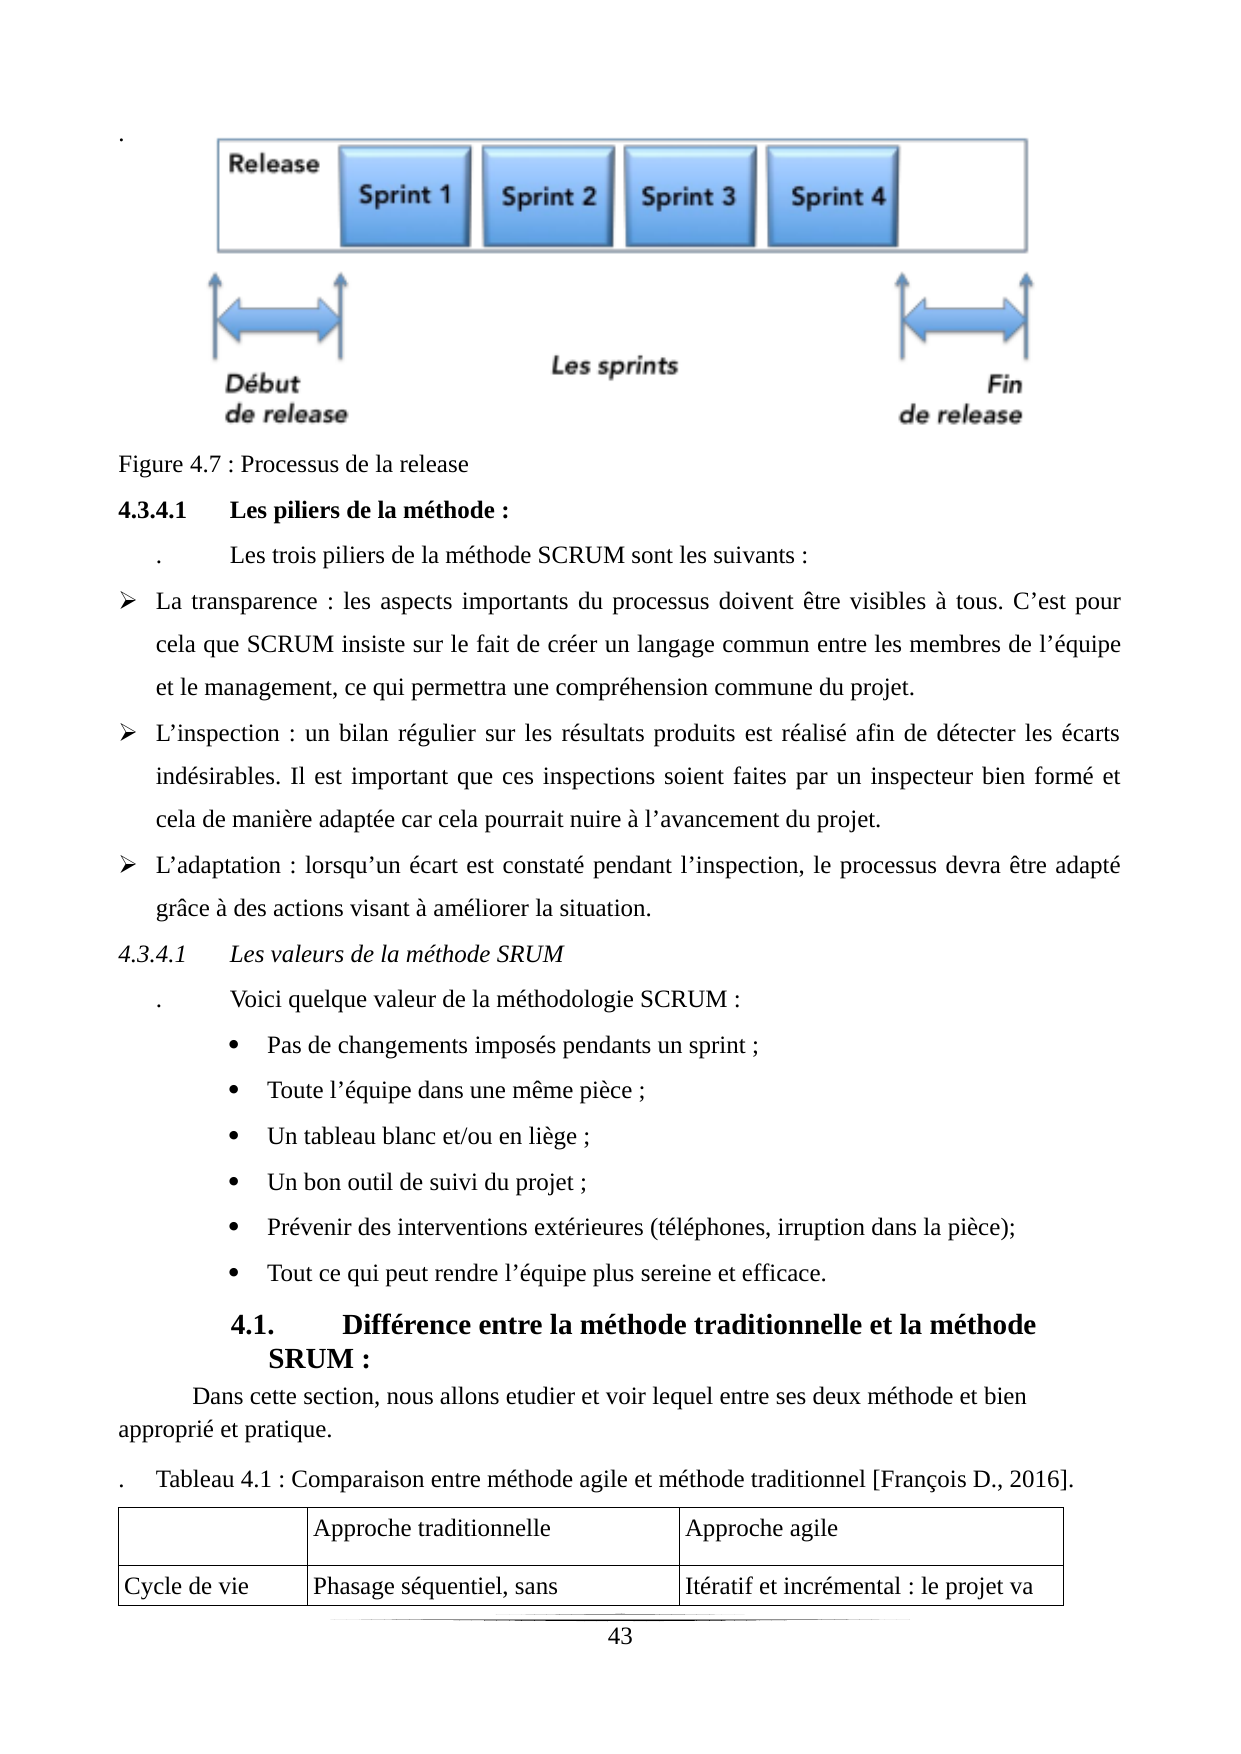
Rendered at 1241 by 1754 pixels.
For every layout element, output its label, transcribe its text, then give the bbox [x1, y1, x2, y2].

table_cell Cycle de vie [119, 1566, 307, 1605]
list Les valeurs de la méthode SRUM [118, 939, 1122, 967]
list Toute l’équipe dans une même pièce ; [229, 1076, 1122, 1104]
subtitle Différence entre la méthode traditionnelle et la méthode SRUM : [231, 1307, 1122, 1374]
list Un bon outil de suivi du projet ; [229, 1167, 1122, 1196]
picture [171, 1613, 1069, 1622]
list Un tableau blanc et/ou en liège ; [229, 1121, 1122, 1150]
table_header Approche agile [680, 1508, 1063, 1564]
text Dans cette section, nous allons etudier et voir lequel entre ses deux méthode et bien approprié et pratique. [118, 1381, 1122, 1443]
list Pas de changements imposés pendants un sprint ; [229, 1030, 1122, 1059]
table_header [119, 1508, 307, 1564]
subtitle Tableau 4.1 : Comparaison entre méthode agile et méthode traditionnel [François D., 2016]. [118, 1464, 1122, 1493]
subtitle Les trois piliers de la méthode SCRUM sont les suivants : [156, 541, 1122, 569]
subtitle Voici quelque valeur de la méthodologie SCRUM : [156, 984, 1122, 1013]
list La transparence : les aspects importants du processus doivent être visibles à tous. C’est pour cela que SCRUM insiste sur le fait de créer un langage commun entre les membres de l’équipe et le management, ce qui permettra une compréhension commune du projet. [118, 586, 1122, 701]
table_cell Phasage séquentiel, sans [308, 1566, 679, 1605]
list Les piliers de la méthode : [118, 495, 1122, 524]
table_cell Itératif et incrémental : le projet va [680, 1566, 1063, 1605]
subtitle Figure 4.7 : Processus de la release [118, 118, 1122, 478]
list Tout ce qui peut rendre l’équipe plus sereine et efficace. [229, 1258, 1122, 1287]
picture [176, 118, 1064, 450]
table_header Approche traditionnelle [308, 1508, 679, 1564]
list L’adaptation : lorsqu’un écart est constaté pendant l’inspection, le processus devra être adapté grâce à des actions visant à améliorer la situation. [118, 850, 1122, 922]
list Prévenir des interventions extérieures (téléphones, irruption dans la pièce); [229, 1212, 1122, 1241]
list L’inspection : un bilan régulier sur les résultats produits est réalisé afin de détecter les écarts indésirables. Il est important que ces inspections soient faites par un inspecteur bien formé et cela de manière adaptée car cela pourrait nuire à l’avancement du projet. [118, 718, 1122, 833]
